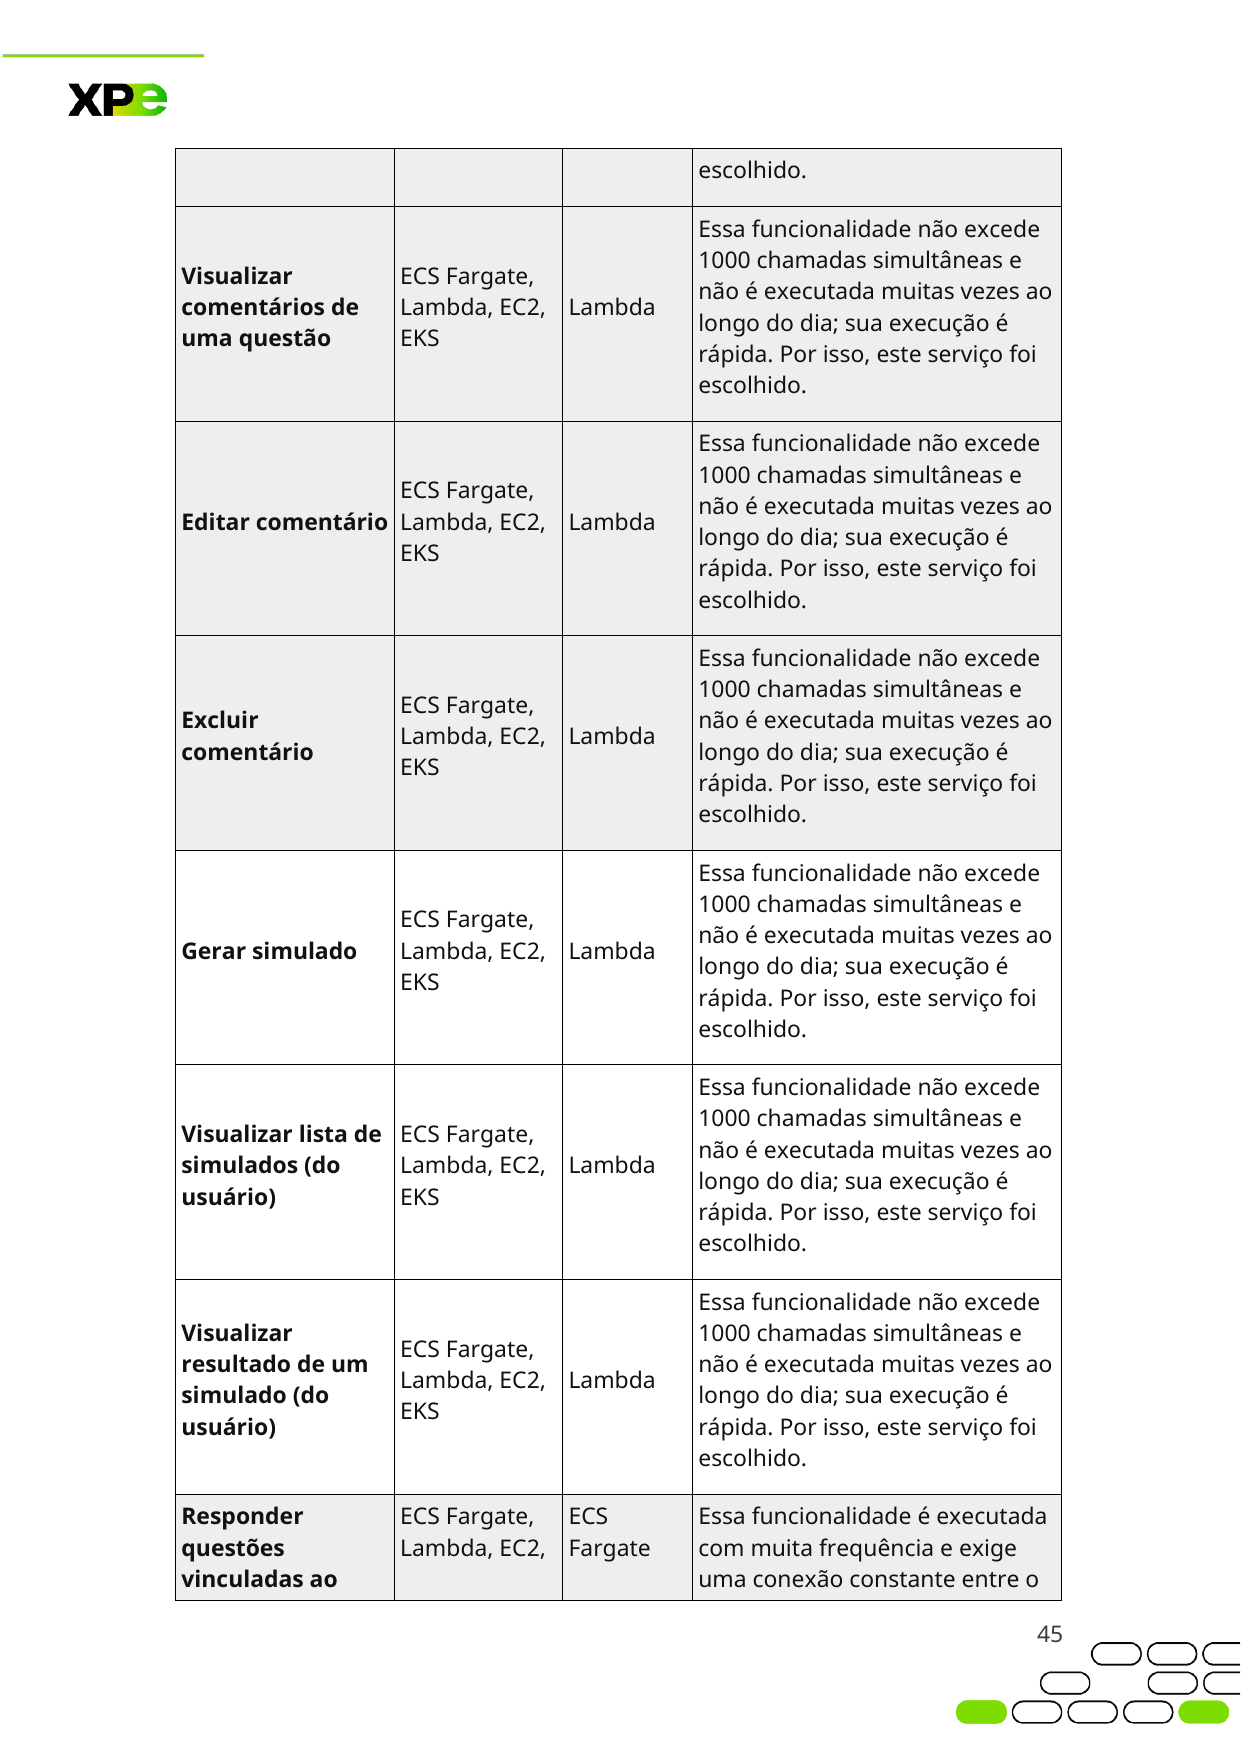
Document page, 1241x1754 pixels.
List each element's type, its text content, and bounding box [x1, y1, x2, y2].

table_cell [176, 149, 394, 206]
picture [955, 1642, 1241, 1724]
table_cell ECS Fargate, Lambda, EC2, [395, 1495, 562, 1600]
table_cell Essa funcionalidade é executada com muita frequência e exige uma conexão constante entre o [693, 1495, 1061, 1600]
table_cell Essa funcionalidade não excede 1000 chamadas simultâneas e não é executada muitas vezes ao longo do dia; sua execução é rápida. Por isso, este serviço foi escolhido. [693, 851, 1061, 1064]
table_cell Visualizar lista de simulados (do usuário) [176, 1065, 394, 1279]
table_cell Essa funcionalidade não excede 1000 chamadas simultâneas e não é executada muitas vezes ao longo do dia; sua execução é rápida. Por isso, este serviço foi escolhido. [693, 422, 1061, 635]
table_cell escolhido. [693, 149, 1061, 206]
table_cell Lambda [563, 851, 692, 1064]
table_cell Lambda [563, 1065, 692, 1279]
table_cell Visualizar comentários de uma questão [176, 207, 394, 421]
table_cell ECS Fargate, Lambda, EC2, EKS [395, 851, 562, 1064]
table_cell ECS Fargate, Lambda, EC2, EKS [395, 1280, 562, 1493]
table_cell ECS Fargate, Lambda, EC2, EKS [395, 636, 562, 850]
table_cell ECS Fargate [563, 1495, 692, 1600]
table_cell Lambda [563, 422, 692, 635]
picture [2, 51, 205, 148]
table_cell [395, 149, 562, 206]
table_cell ECS Fargate, Lambda, EC2, EKS [395, 422, 562, 635]
table_cell Essa funcionalidade não excede 1000 chamadas simultâneas e não é executada muitas vezes ao longo do dia; sua execução é rápida. Por isso, este serviço foi escolhido. [693, 207, 1061, 421]
table_cell Lambda [563, 207, 692, 421]
table_cell Essa funcionalidade não excede 1000 chamadas simultâneas e não é executada muitas vezes ao longo do dia; sua execução é rápida. Por isso, este serviço foi escolhido. [693, 636, 1061, 850]
table_cell Editar comentário [176, 422, 394, 635]
table_cell Gerar simulado [176, 851, 394, 1064]
table_cell Visualizar resultado de um simulado (do usuário) [176, 1280, 394, 1493]
table_cell Responder questões vinculadas ao [176, 1495, 394, 1600]
table_cell [563, 149, 692, 206]
table_cell Lambda [563, 1280, 692, 1493]
table_cell Essa funcionalidade não excede 1000 chamadas simultâneas e não é executada muitas vezes ao longo do dia; sua execução é rápida. Por isso, este serviço foi escolhido. [693, 1065, 1061, 1279]
table_cell Lambda [563, 636, 692, 850]
table_cell Excluir comentário [176, 636, 394, 850]
table_cell ECS Fargate, Lambda, EC2, EKS [395, 1065, 562, 1279]
table_cell Essa funcionalidade não excede 1000 chamadas simultâneas e não é executada muitas vezes ao longo do dia; sua execução é rápida. Por isso, este serviço foi escolhido. [693, 1280, 1061, 1493]
table_cell ECS Fargate, Lambda, EC2, EKS [395, 207, 562, 421]
